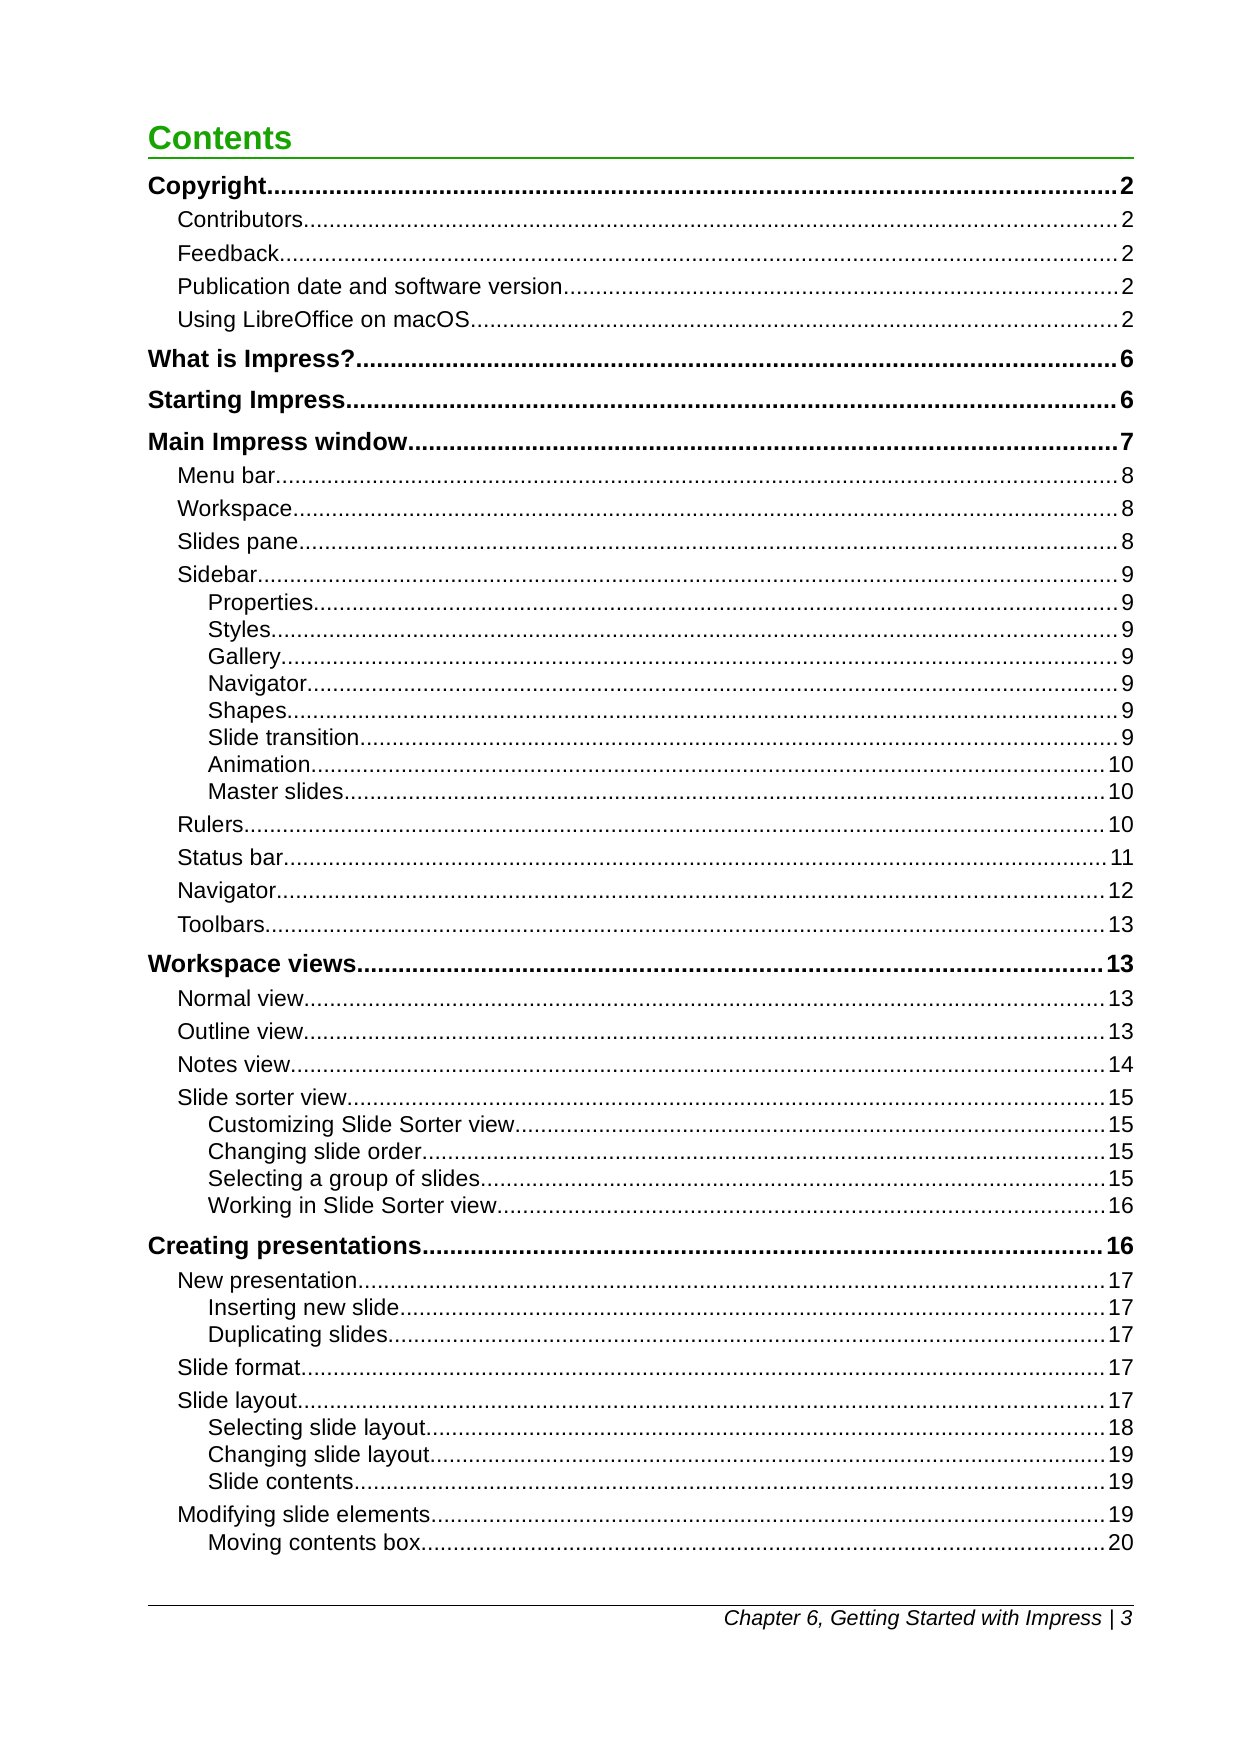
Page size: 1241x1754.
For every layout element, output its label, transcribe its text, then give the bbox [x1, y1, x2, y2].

text Navigator 9 [208, 669, 1134, 696]
text Customizing Slide Sorter view 15 [208, 1111, 1134, 1138]
subtitle Contents [148, 118, 1134, 157]
text Workspace 8 [177, 494, 1134, 522]
text Workspace views 13 [148, 949, 1134, 978]
text Copyright 2 [148, 171, 1134, 200]
text Feedback 2 [177, 239, 1134, 266]
text Slide format 17 [177, 1353, 1134, 1380]
text Rulers 10 [177, 811, 1134, 838]
text Master slides 10 [208, 777, 1134, 804]
text Normal view 13 [177, 984, 1134, 1011]
text Slide sorter view 15 [177, 1083, 1134, 1111]
text Slide transition 9 [208, 723, 1134, 750]
text Publication date and software version 2 [177, 272, 1134, 299]
text Navigator 12 [177, 877, 1134, 904]
text Notes view 14 [177, 1050, 1134, 1077]
text Menu bar 8 [177, 461, 1134, 488]
text Gallery 9 [208, 642, 1134, 669]
text Main Impress window 7 [148, 426, 1134, 455]
text Duplicating slides 17 [208, 1320, 1134, 1347]
text Moving contents box 20 [208, 1528, 1134, 1555]
text Contributors 2 [177, 206, 1134, 233]
text Sidebar 9 [177, 561, 1134, 588]
text Animation 10 [208, 750, 1134, 777]
text Changing slide order 15 [208, 1138, 1134, 1165]
text Status bar 11 [177, 844, 1134, 871]
text Slide layout 17 [177, 1386, 1134, 1413]
text Working in Slide Sorter view 16 [208, 1192, 1134, 1219]
text Selecting a group of slides 15 [208, 1165, 1134, 1192]
text Changing slide layout 19 [208, 1441, 1134, 1468]
text Using LibreOffice on macOS 2 [177, 305, 1134, 332]
text What is Impress? 6 [148, 344, 1134, 373]
text Styles 9 [208, 615, 1134, 642]
text Properties 9 [208, 588, 1134, 615]
text Slides pane 8 [177, 528, 1134, 555]
text Modifying slide elements 19 [177, 1501, 1134, 1528]
text Shapes 9 [208, 696, 1134, 723]
text Slide contents 19 [208, 1468, 1134, 1495]
text Outline view 13 [177, 1017, 1134, 1044]
text Selecting slide layout 18 [208, 1413, 1134, 1441]
text Inserting new slide 17 [208, 1293, 1134, 1320]
text New presentation 17 [177, 1266, 1134, 1293]
text Toolbars 13 [177, 910, 1134, 937]
text Starting Impress 6 [148, 385, 1134, 414]
text Creating presentations 16 [148, 1231, 1134, 1260]
